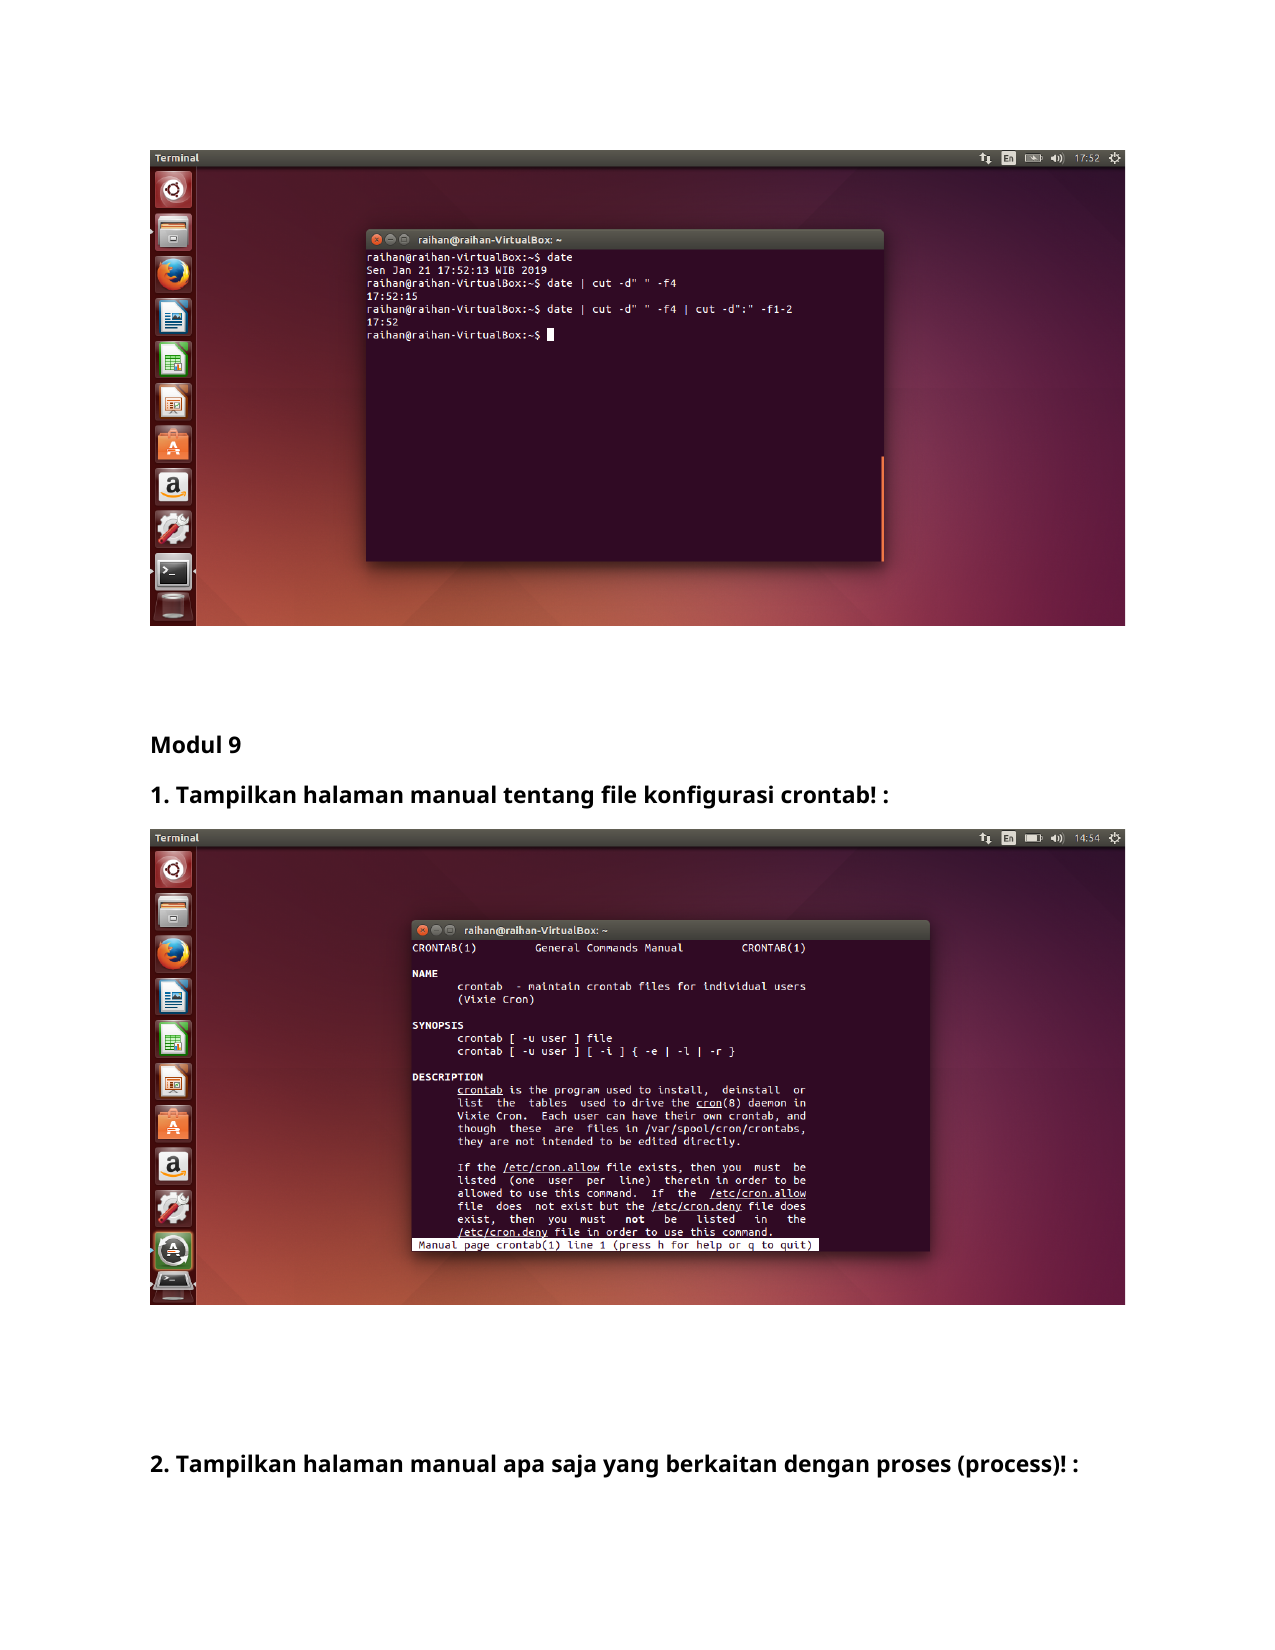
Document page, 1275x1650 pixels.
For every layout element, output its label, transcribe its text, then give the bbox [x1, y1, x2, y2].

picture [150, 829, 1125, 1305]
text Modul 9 [150, 729, 1125, 760]
text 2. Tampilkan halaman manual apa saja yang berkaitan dengan proses (process)! : [150, 1448, 1125, 1479]
picture [150, 150, 1125, 626]
text 1. Tampilkan halaman manual tentang file konfigurasi crontab! : [150, 779, 1125, 810]
